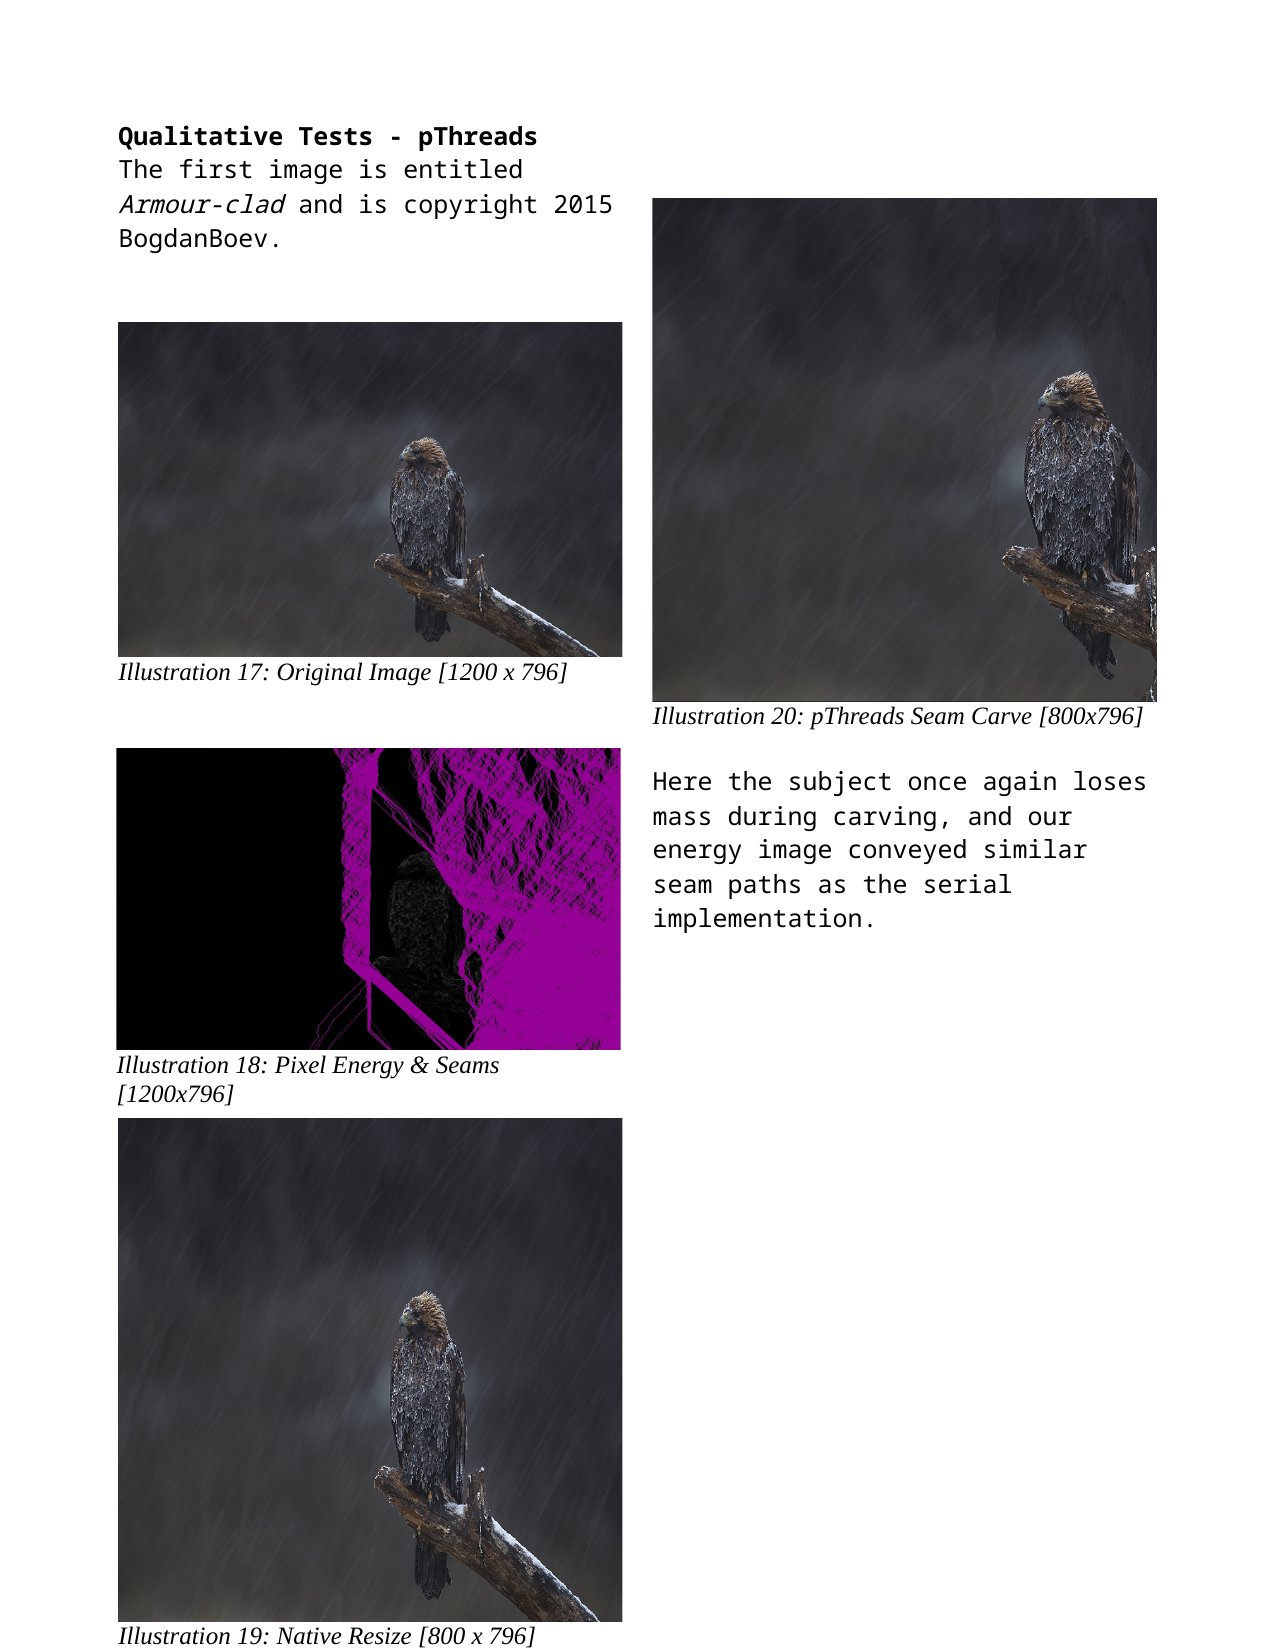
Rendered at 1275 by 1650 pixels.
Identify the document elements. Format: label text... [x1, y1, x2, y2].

picture [652, 198, 1157, 702]
text The first image is entitled Armour-clad and is copyright 2015 BogdanBoev. [118, 152, 622, 254]
text Illustration 20: pThreads Seam Carve [800x796] [652, 702, 1157, 730]
text Qualitative Tests - pThreads [118, 118, 622, 152]
picture [118, 1118, 623, 1622]
picture [118, 322, 623, 657]
text Illustration 19: Native Resize [800 x 796] [118, 1622, 622, 1650]
text Illustration 17: Original Image [1200 x 796] [118, 657, 622, 686]
text Here the subject once again loses mass during carving, and our energy image conveyed similar seam paths as the serial implementation. [652, 764, 1157, 934]
picture [116, 748, 621, 1050]
text Illustration 18: Pixel Energy & Seams [1200x796] [116, 1050, 621, 1107]
